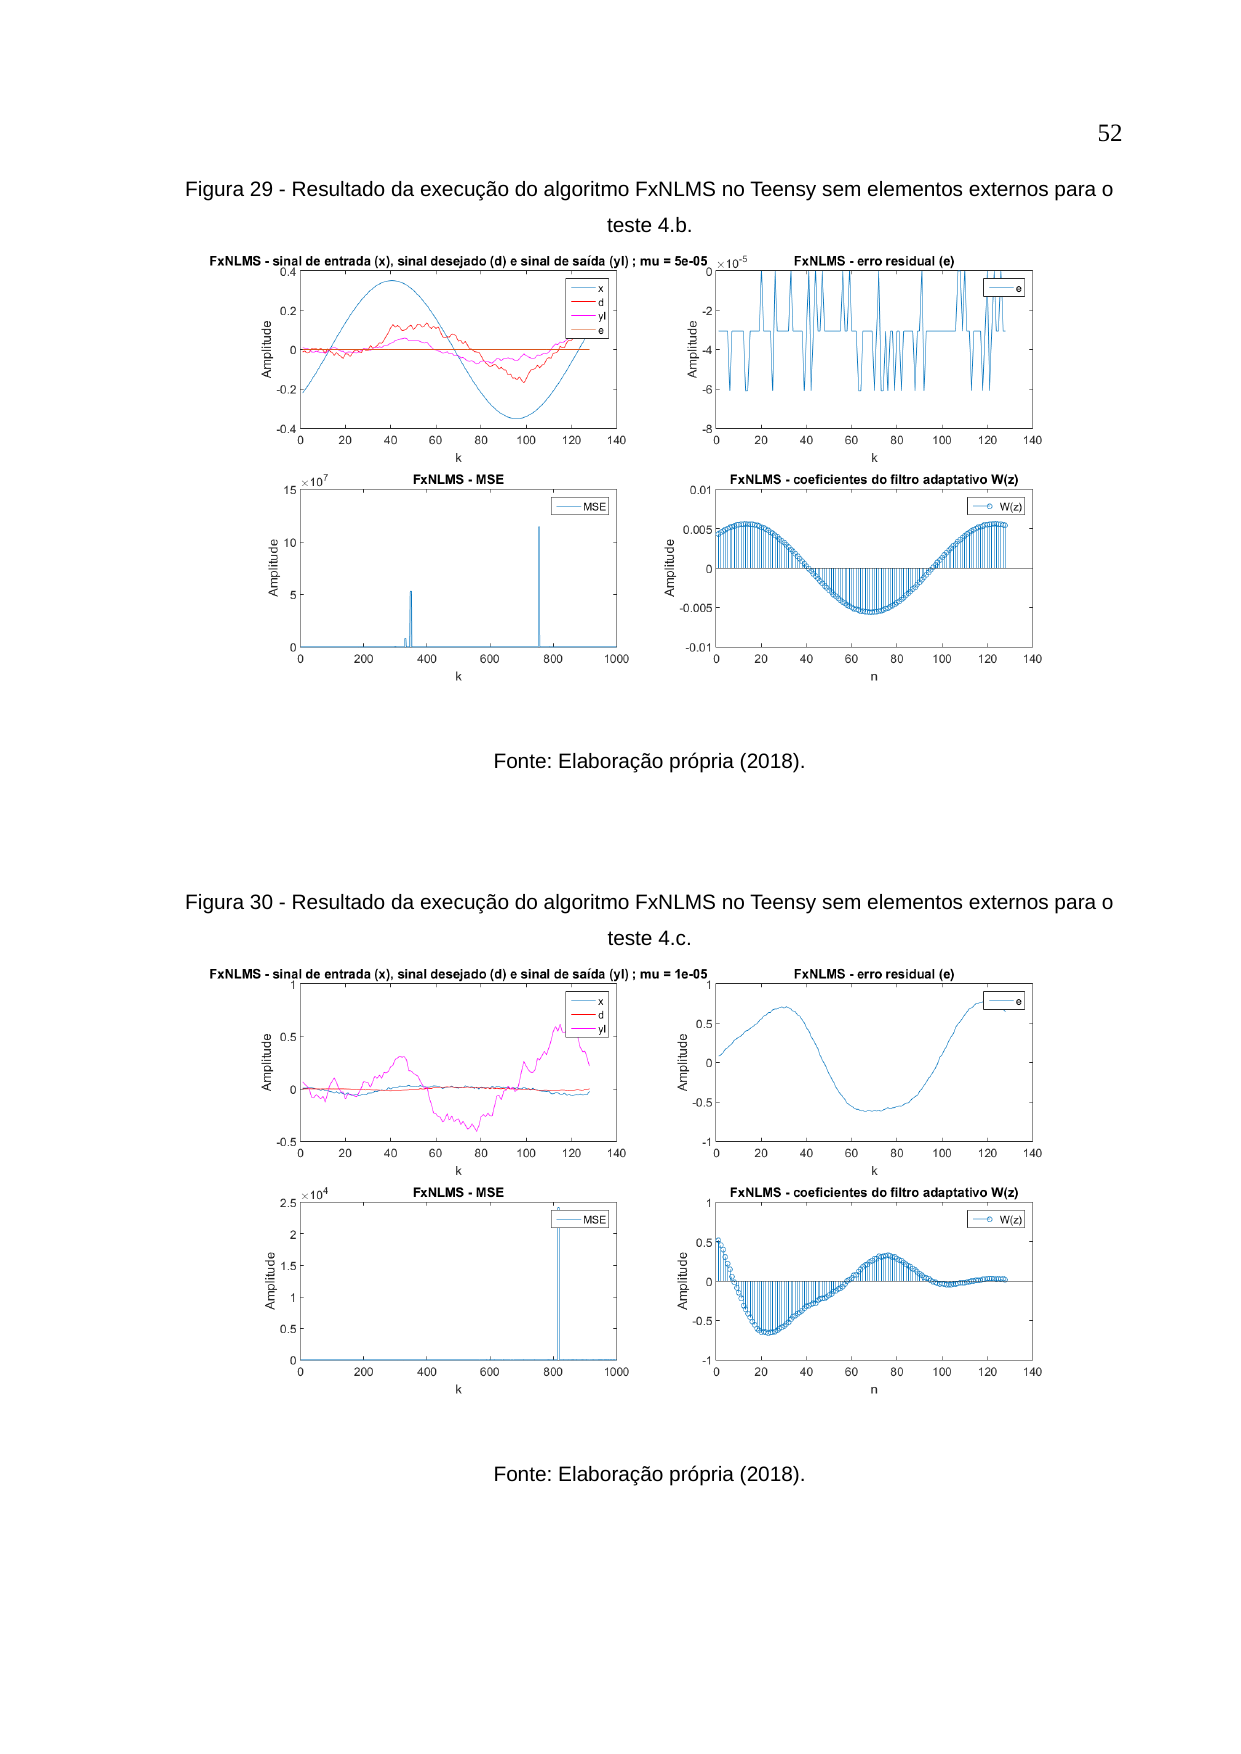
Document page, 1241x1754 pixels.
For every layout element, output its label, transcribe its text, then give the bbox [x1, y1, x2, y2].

table_cell [177, 697, 1122, 737]
table_cell Fonte: Elaboração própria (2018). [177, 737, 1122, 832]
table_header Resultado da execução do algoritmo FxNLMS no Teensy sem elementos externos para o teste 4.b. [177, 177, 1122, 237]
table_header Resultado da execução do algoritmo FxNLMS no Teensy sem elementos externos para o teste 4.c. [177, 890, 1122, 949]
table_cell Fonte: Elaboração própria (2018). [177, 1450, 1122, 1544]
table_cell [177, 1410, 1122, 1450]
picture [177, 949, 1122, 1410]
picture [177, 237, 1122, 697]
